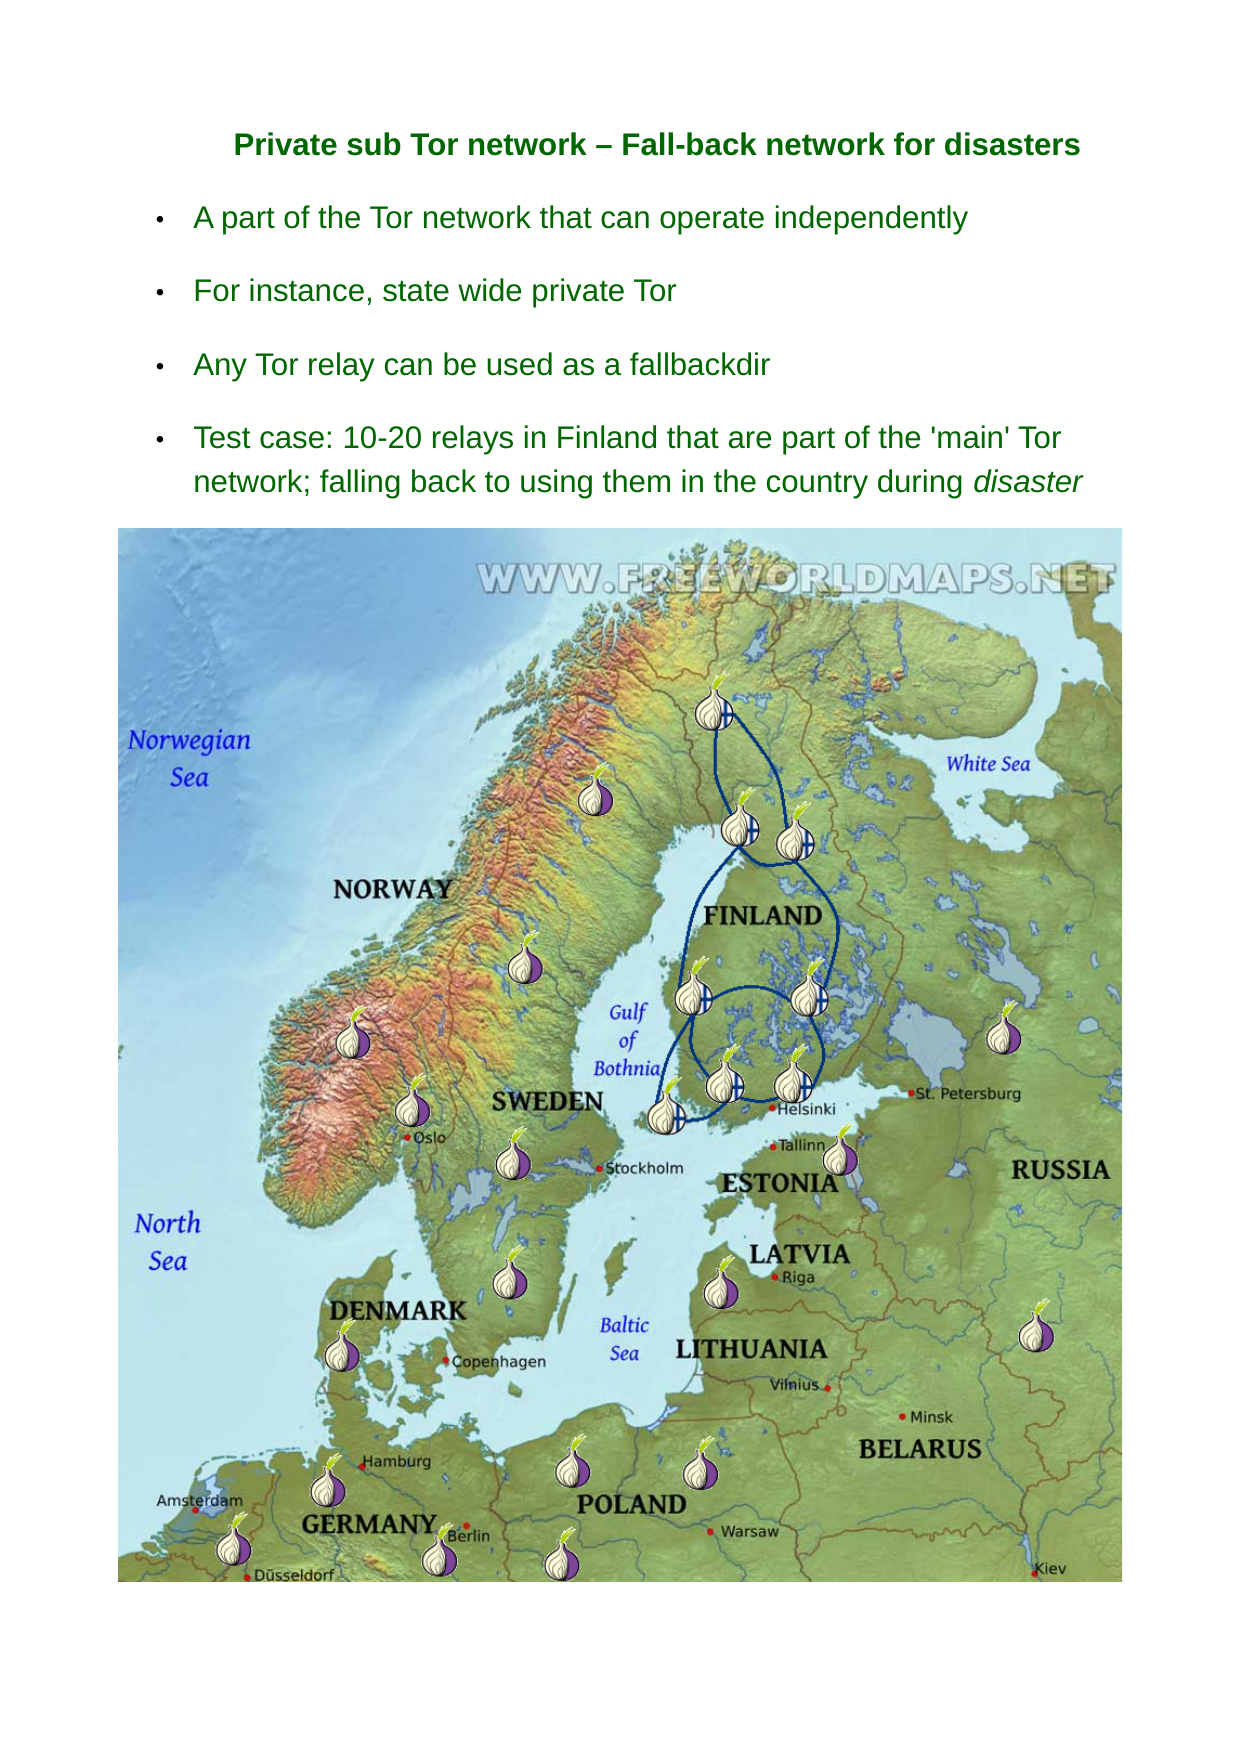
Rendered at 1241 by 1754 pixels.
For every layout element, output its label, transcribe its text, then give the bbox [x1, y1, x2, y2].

list A part of the Tor network that can operate independently [156, 191, 1122, 235]
picture [118, 528, 1123, 1582]
list For instance, state wide private Tor [156, 264, 1122, 308]
list Private sub Tor network – Fall-back network for disasters [156, 118, 1122, 162]
list Any Tor relay can be used as a fallbackdir [156, 338, 1122, 382]
list Test case: 10-20 relays in Finland that are part of the 'main' Tor network; falling back to using them in the country during disaster [156, 411, 1122, 498]
